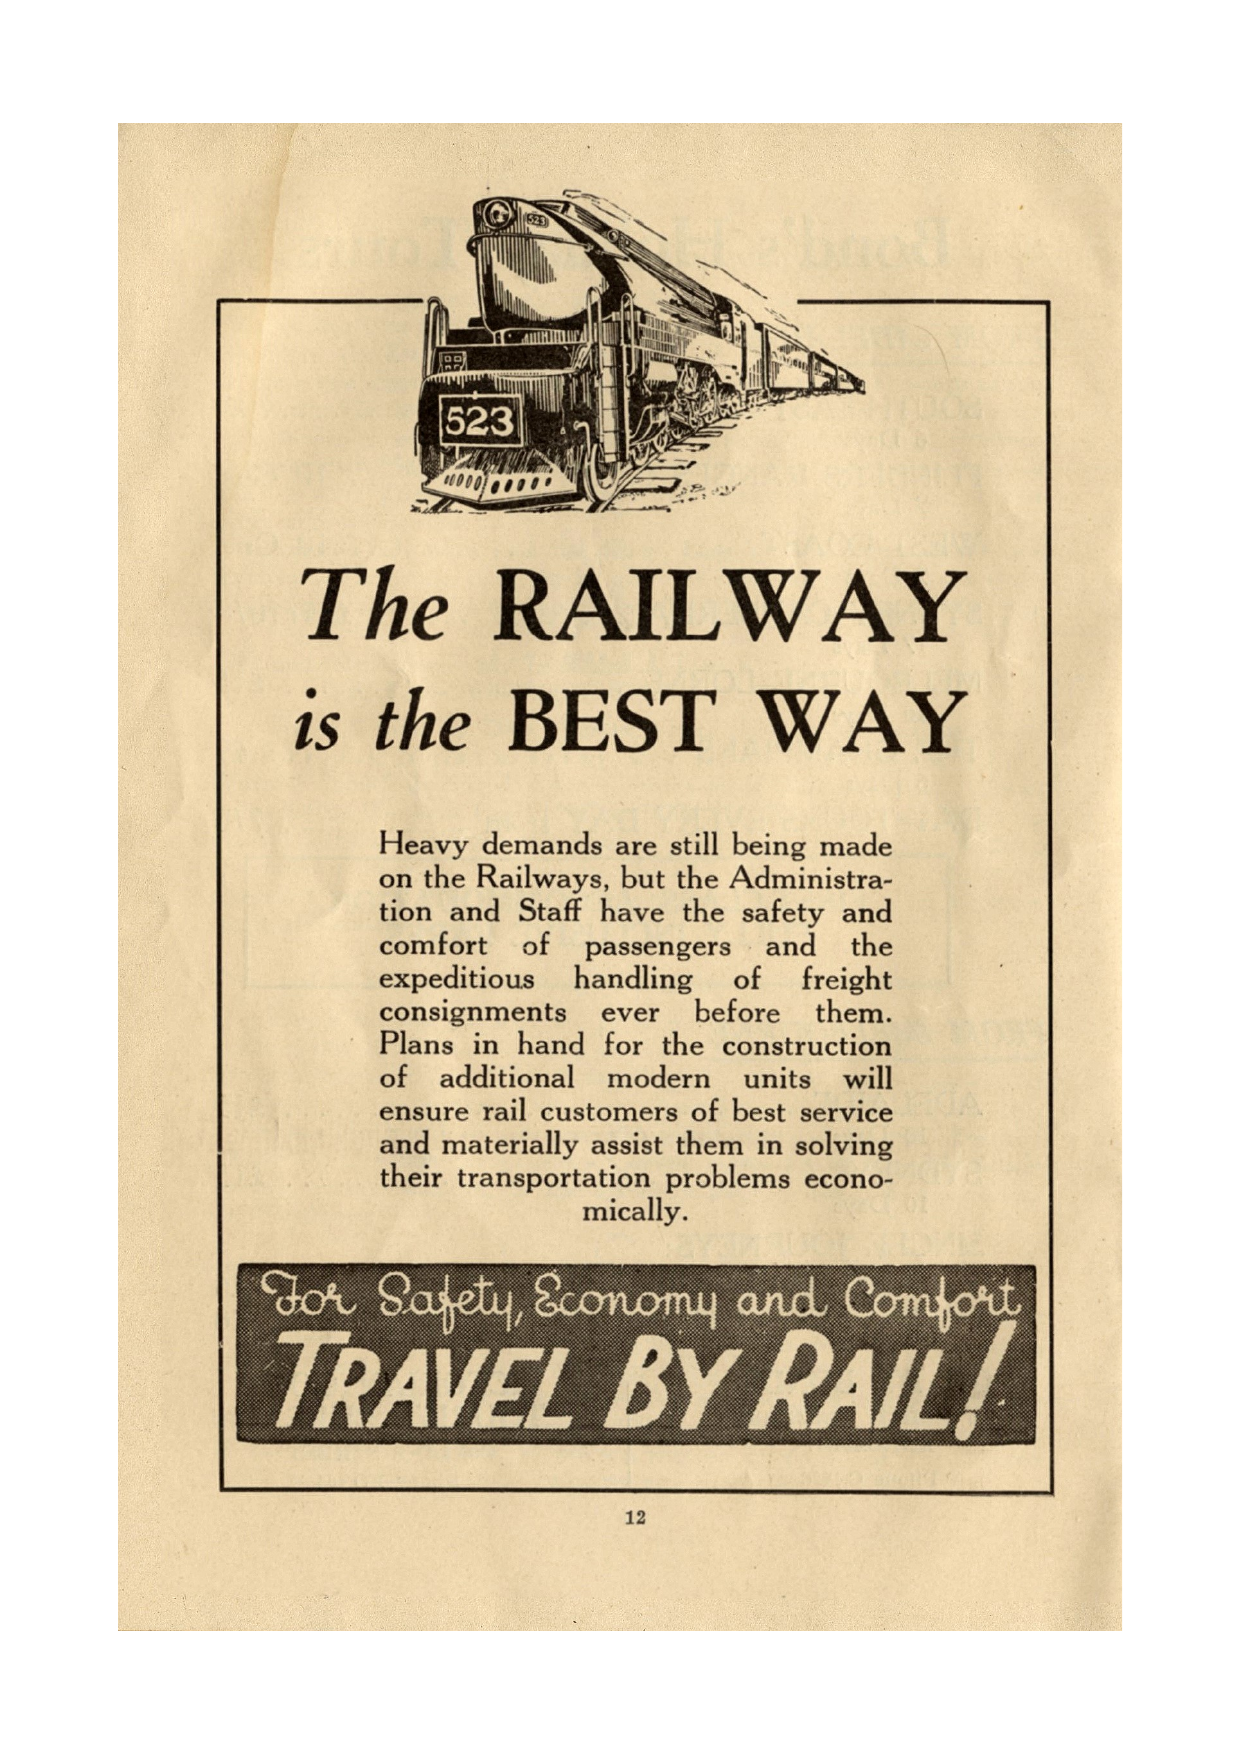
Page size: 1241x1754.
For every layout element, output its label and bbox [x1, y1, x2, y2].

picture [118, 123, 1123, 1631]
